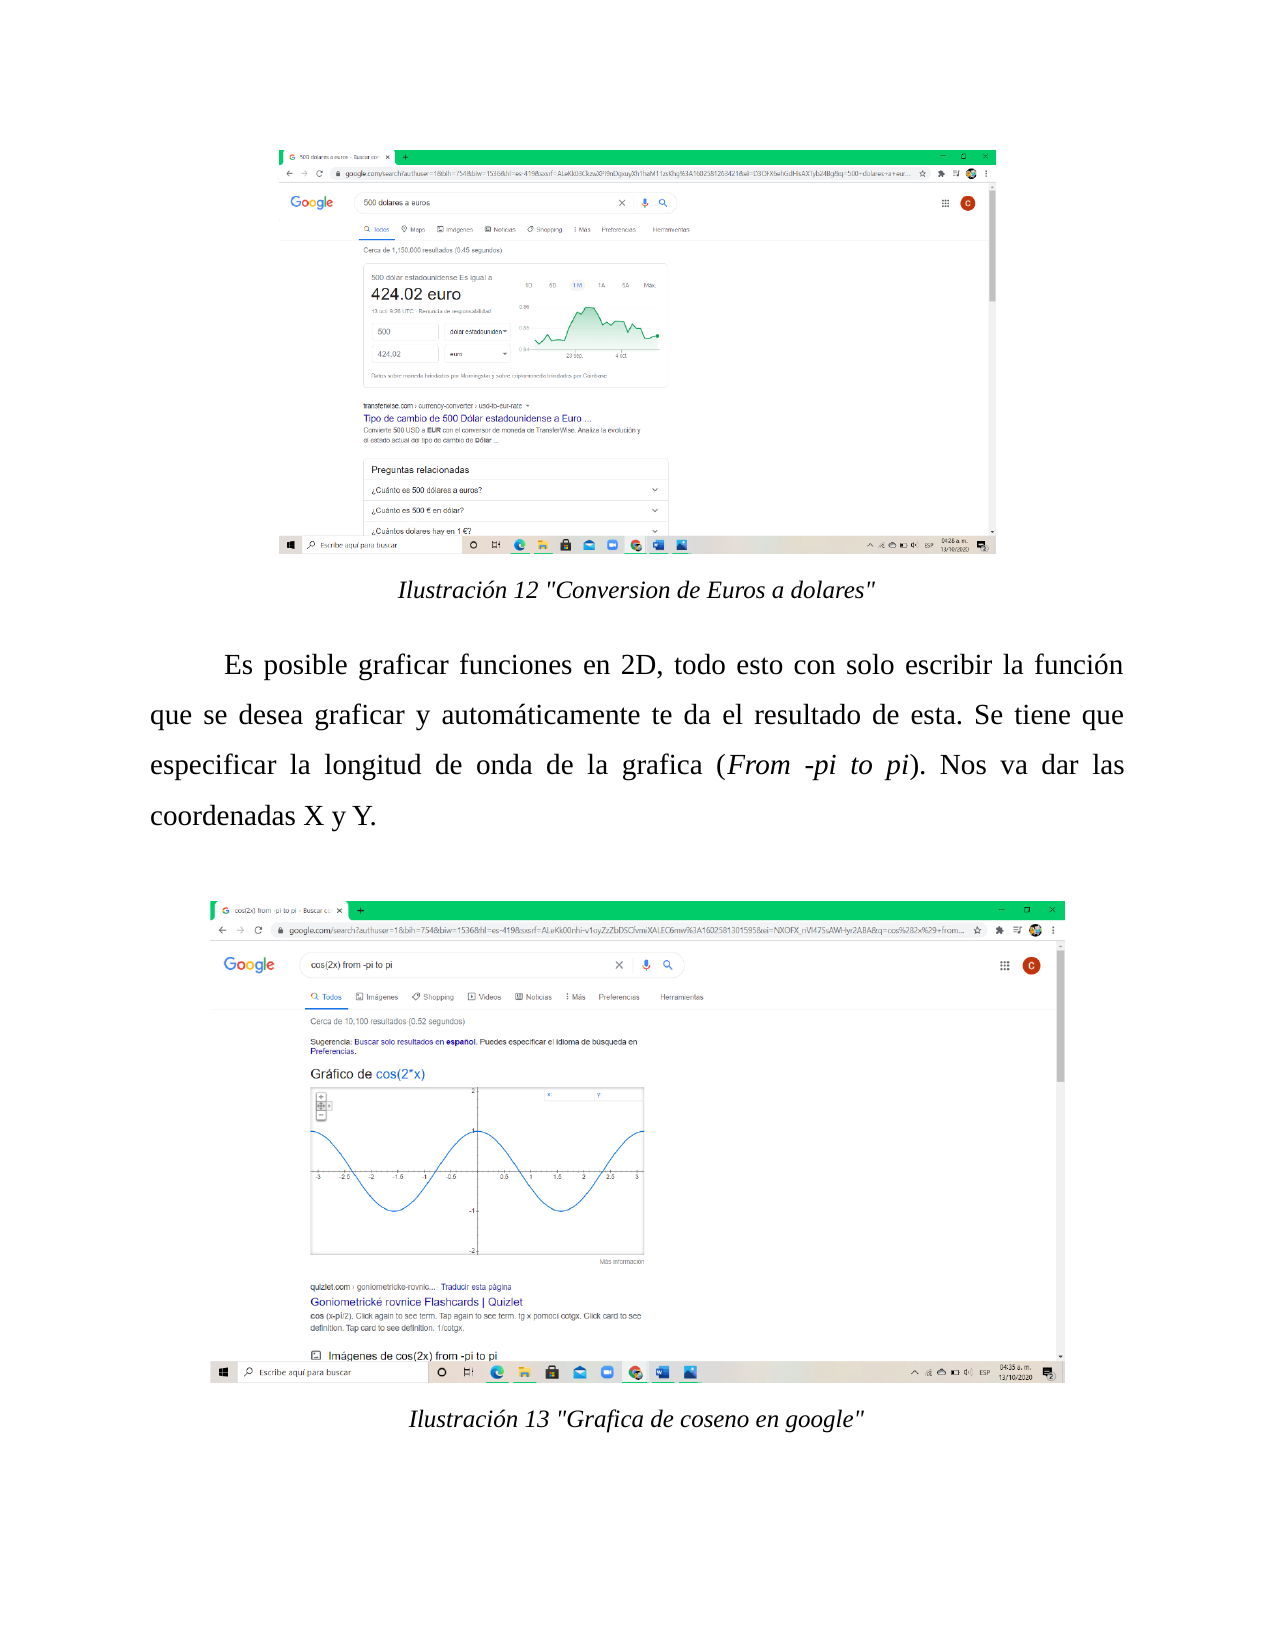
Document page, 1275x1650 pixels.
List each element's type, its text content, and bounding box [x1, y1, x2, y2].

text Ilustración 13 "Grafica de coseno en google" [210, 1404, 1065, 1433]
text Es posible graficar funciones en 2D, todo esto con solo escribir la función que se desea graficar y automáticamente te da el resultado de esta. Se tiene que especificar la longitud de onda de la grafica (From -pi to pi). Nos va dar las coordenadas X y Y. [150, 647, 1125, 831]
text Ilustración 12 "Conversion de Euros a dolares" [279, 575, 996, 604]
